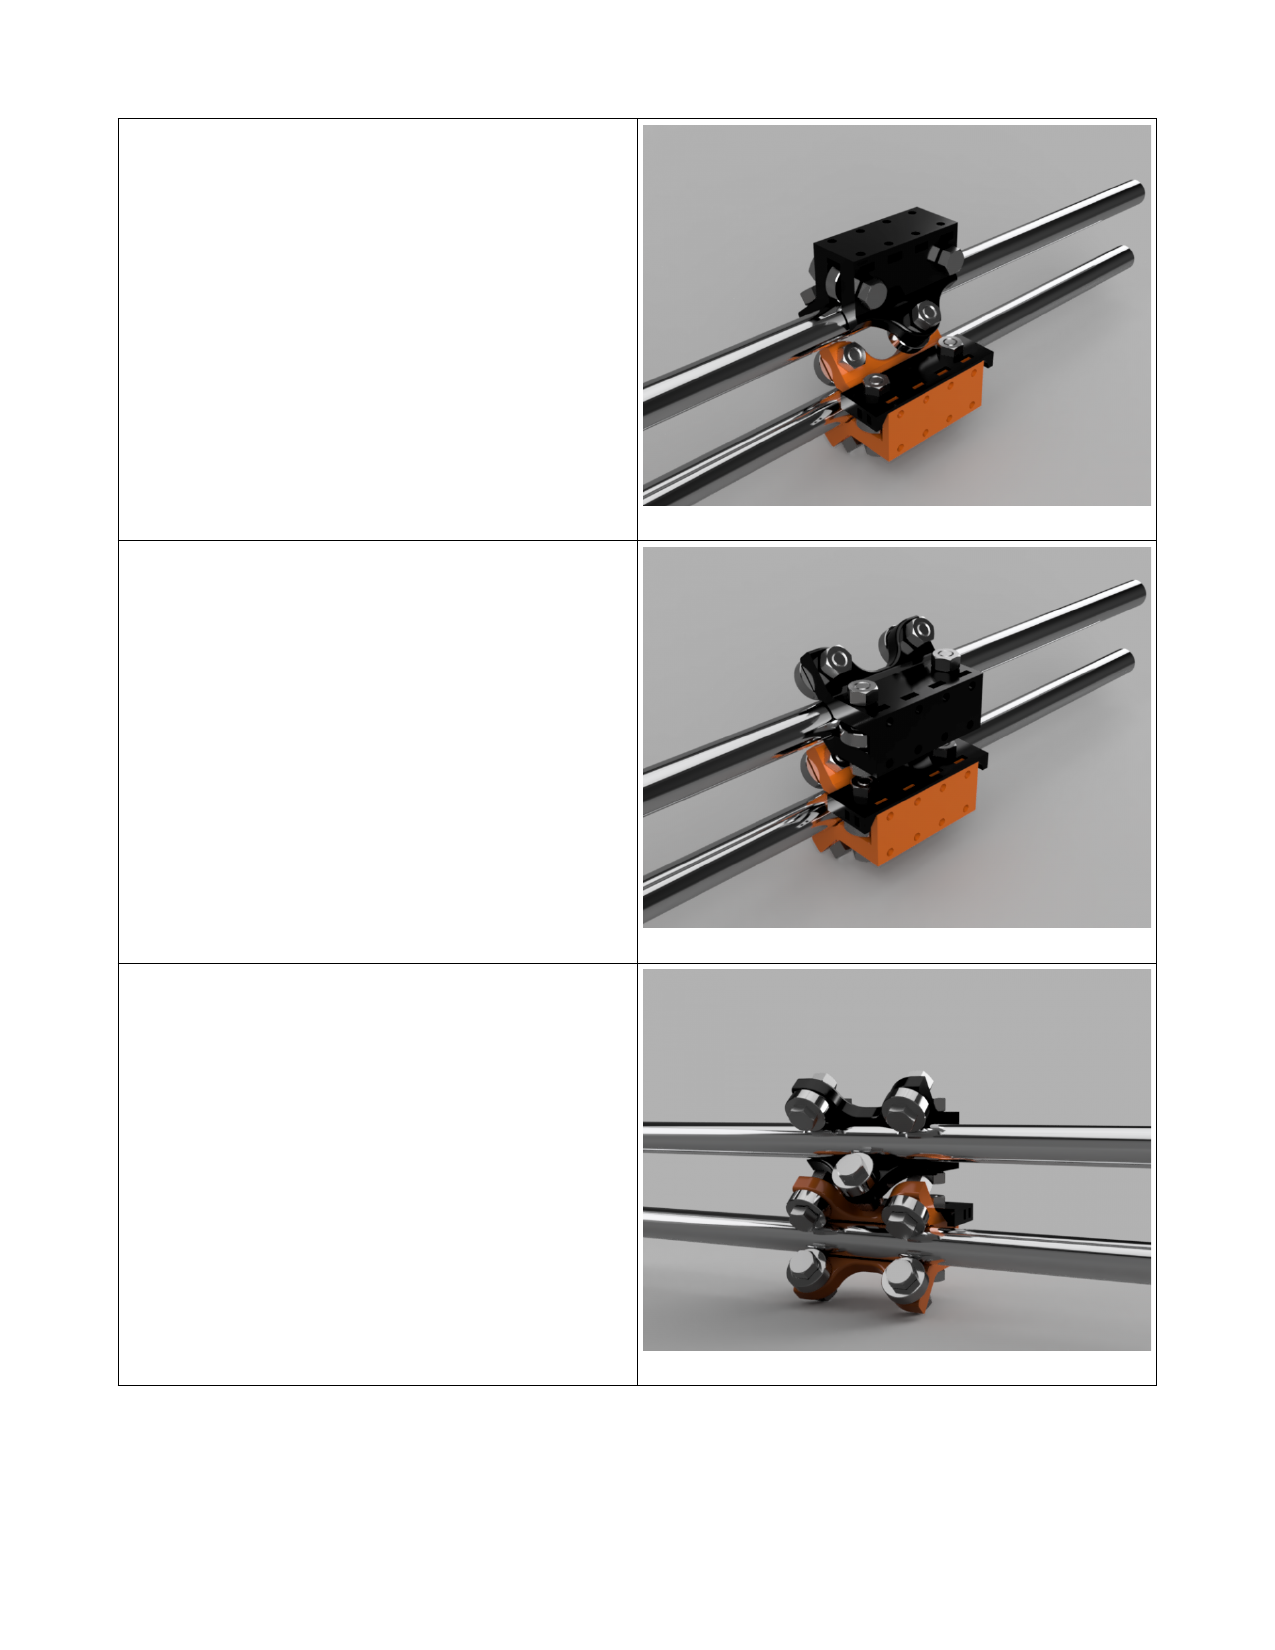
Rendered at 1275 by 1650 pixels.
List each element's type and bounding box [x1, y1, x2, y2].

table_cell [119, 119, 637, 540]
picture [643, 969, 1152, 1351]
table_cell [119, 541, 637, 962]
picture [643, 547, 1152, 928]
table_cell [638, 119, 1156, 540]
table_cell [119, 964, 637, 1385]
picture [643, 125, 1152, 506]
table_cell [638, 541, 1156, 962]
table_cell [638, 964, 1156, 1385]
